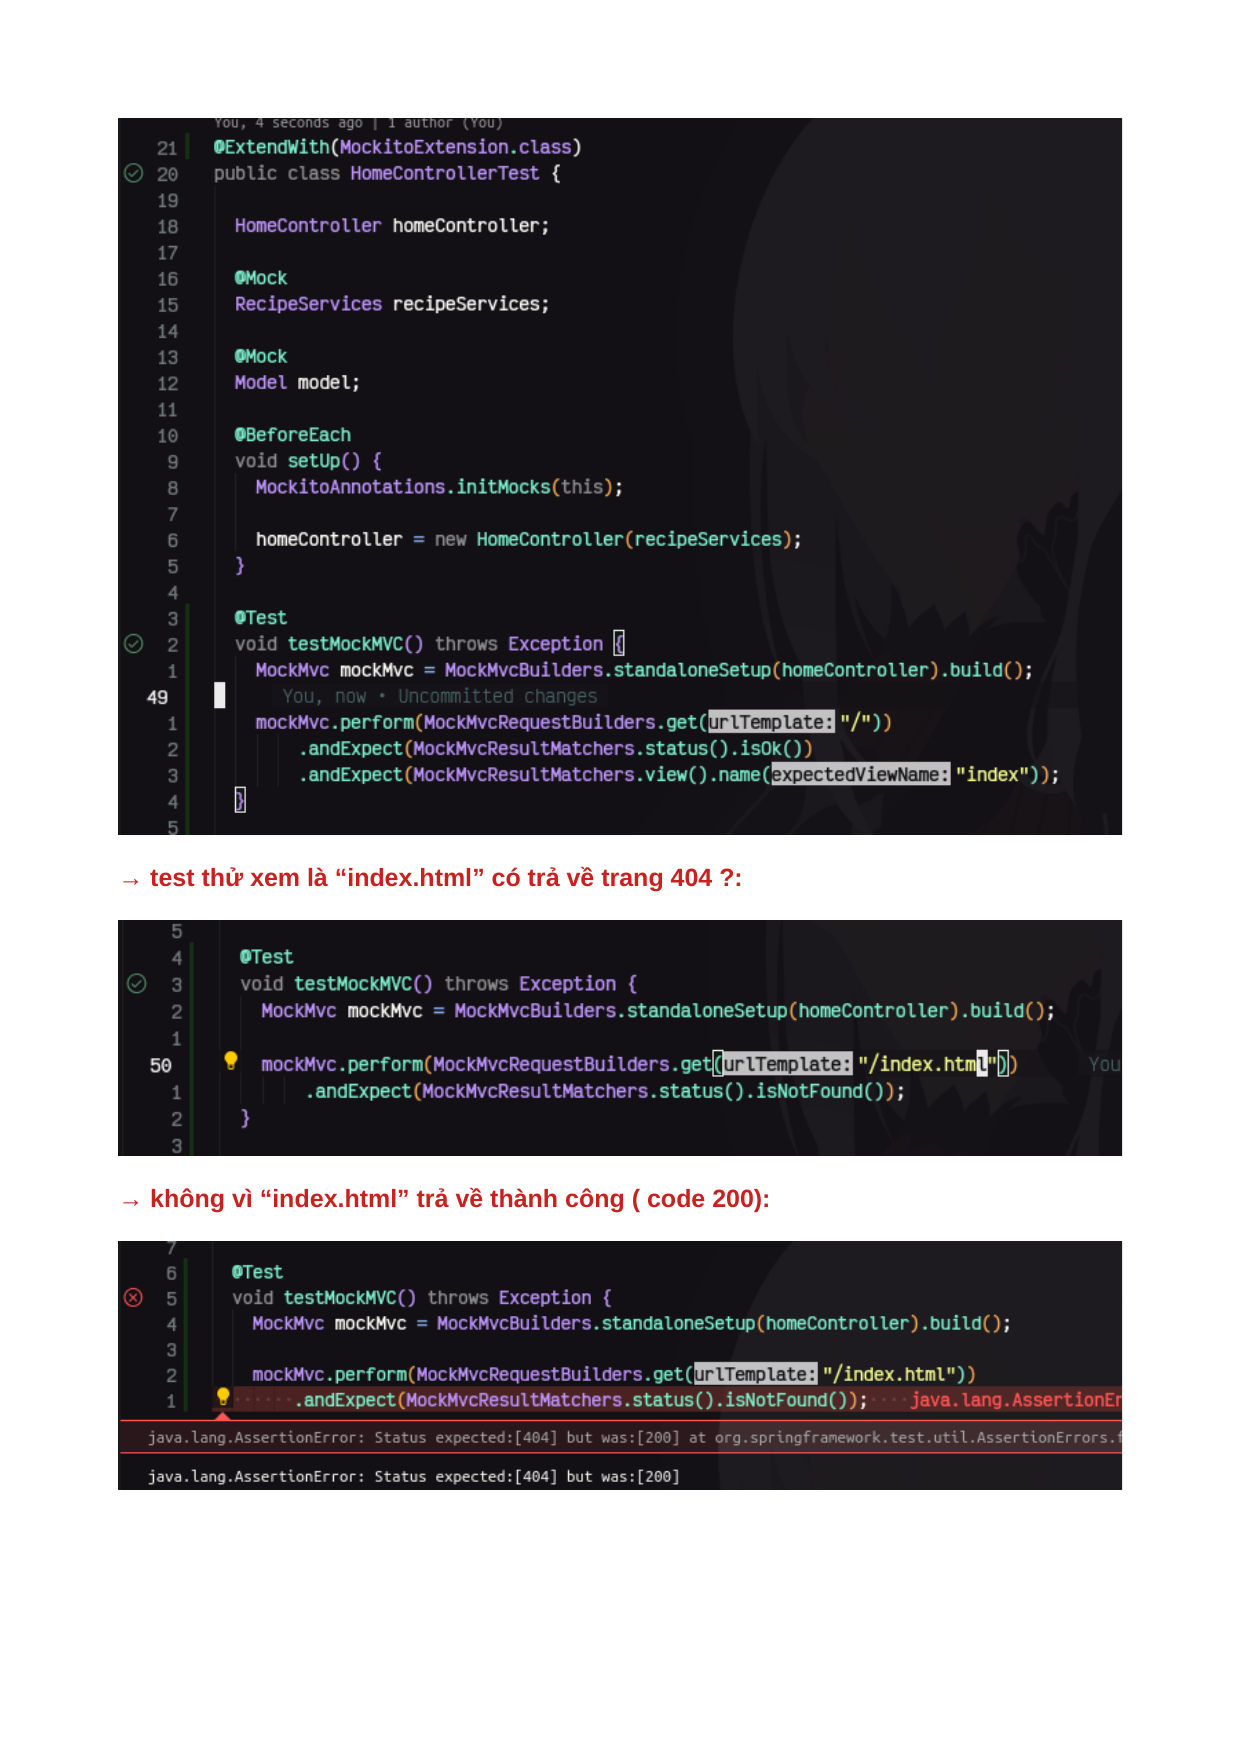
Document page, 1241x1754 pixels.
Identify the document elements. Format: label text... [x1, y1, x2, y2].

picture [118, 1241, 1123, 1490]
picture [118, 920, 1123, 1156]
text → test thử xem là “index.html” có trả về trang 404 ?: [118, 863, 1122, 892]
picture [118, 118, 1123, 835]
text → không vì “index.html” trả về thành công ( code 200): [118, 1184, 1122, 1213]
